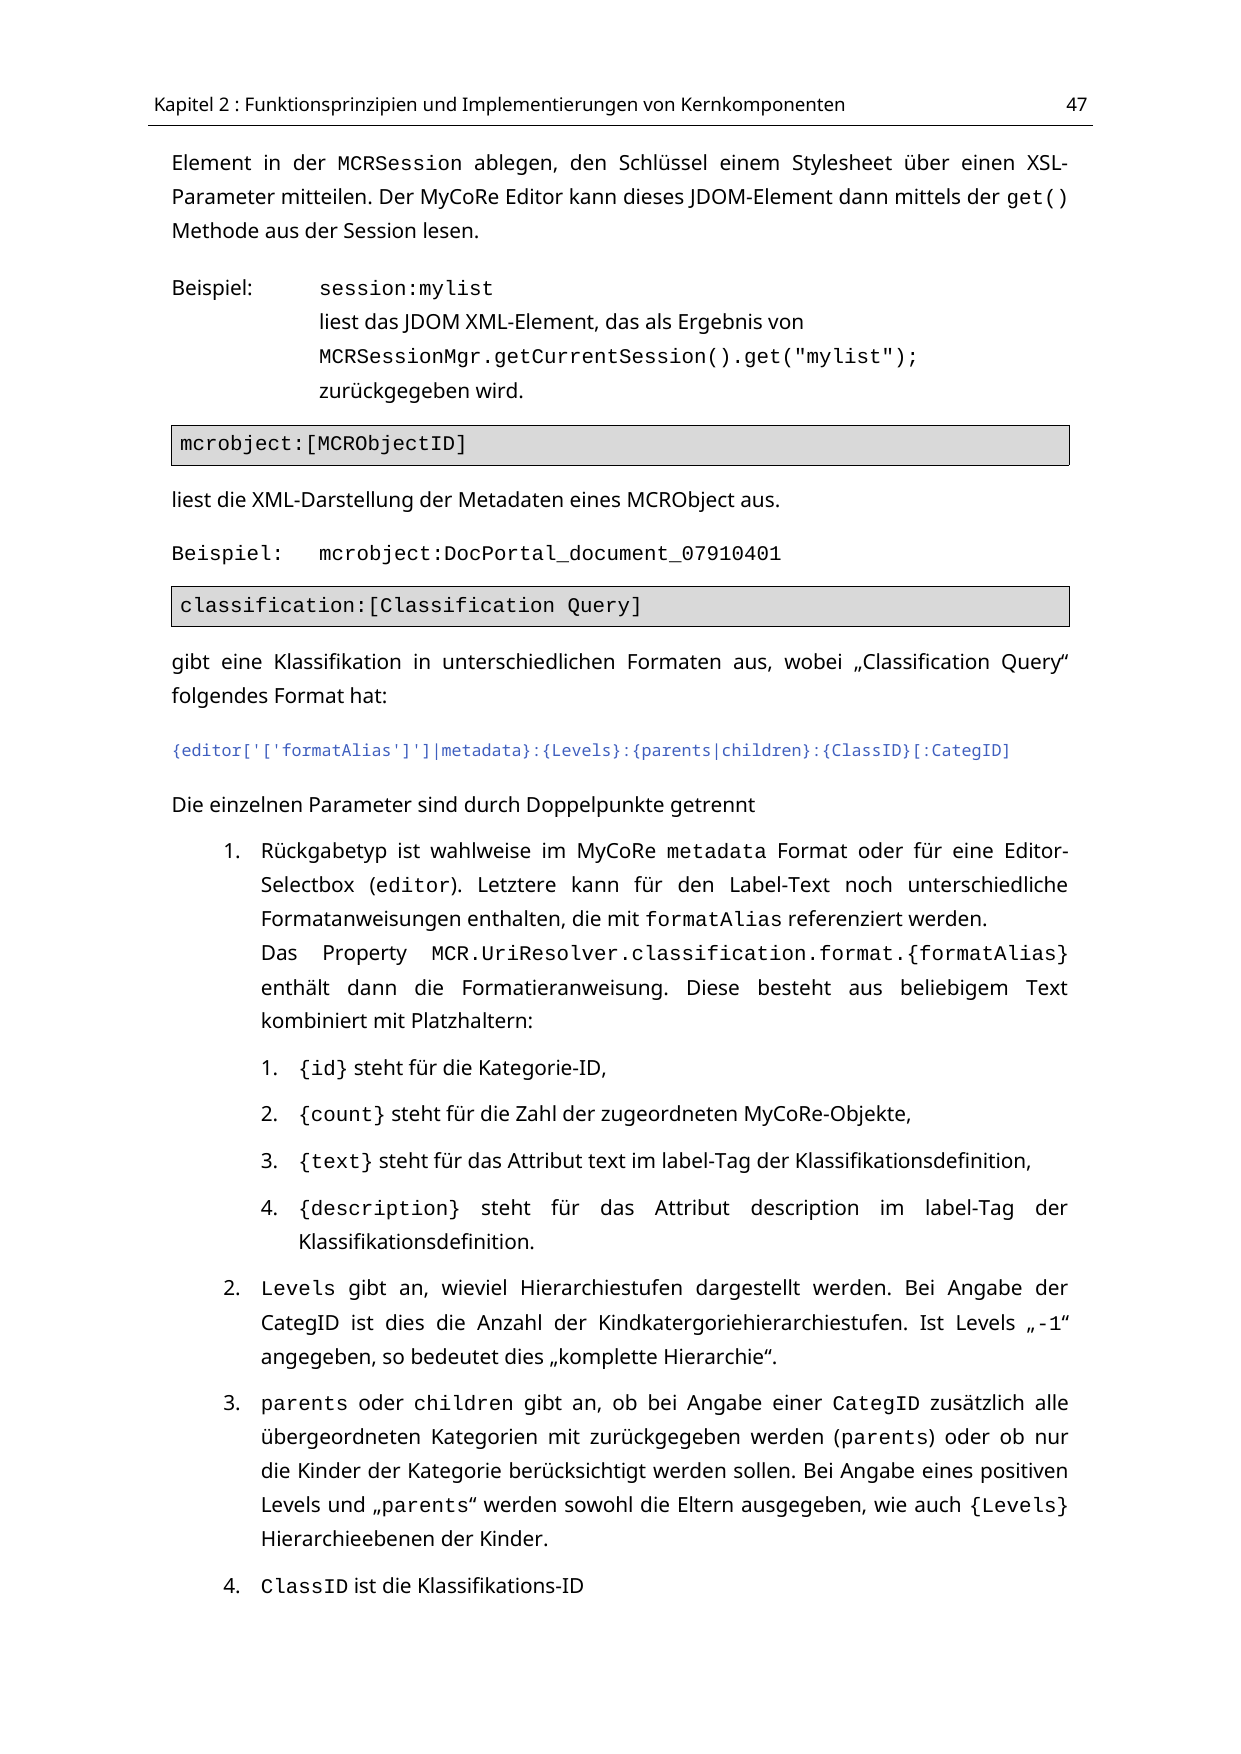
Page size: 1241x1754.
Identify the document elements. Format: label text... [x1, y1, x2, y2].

list ClassID ist die Klassifikations-ID [185, 1571, 1069, 1599]
list {description} steht für das Attribut description im label-Tag der Klassifikationsdefinition. [223, 1193, 1069, 1255]
list parents oder children gibt an, ob bei Angabe einer CategID zusätzlich alle übergeordneten Kategorien mit zurückgegeben werden (parents) oder ob nur die Kinder der Kategorie berücksichtigt werden sollen. Bei Angabe eines positiven Levels und „parents“ werden sowohl die Eltern ausgegeben, wie auch {Levels} Hierarchieebenen der Kinder. [185, 1388, 1069, 1553]
list {id} steht für die Kategorie-ID, [223, 1053, 1069, 1081]
text gibt eine Klassifikation in unterschiedlichen Formaten aus, wobei „Classification Query“ folgendes Format hat: [171, 647, 1069, 709]
text Element in der MCRSession ablegen, den Schlüssel einem Stylesheet über einen XSL-Parameter mitteilen. Der MyCoRe Editor kann dieses JDOM-Element dann mittels der get() Methode aus der Session lesen. [171, 148, 1069, 244]
text {editor['['formatAlias']']|metadata}:{Levels}:{parents|children}:{ClassID}[:CategID] [171, 738, 1069, 761]
text mcrobject:[MCRObjectID] [172, 426, 1069, 465]
list Levels gibt an, wieviel Hierarchiestufen dargestellt werden. Bei Angabe der CategID ist dies die Anzahl der Kindkatergoriehierarchiestufen. Ist Levels „-1“ angegeben, so bedeutet dies „komplette Hierarchie“. [185, 1273, 1069, 1370]
text classification:[Classification Query] [172, 587, 1069, 626]
text Beispiel: mcrobject:DocPortal_document_07910401 [171, 543, 1069, 566]
text Die einzelnen Parameter sind durch Doppelpunkte getrennt [171, 790, 1069, 819]
list Rückgabetyp ist wahlweise im MyCoRe metadata Format oder für eine Editor-Selectbox (editor). Letztere kann für den Label-Text noch unterschiedliche Formatanweisungen enthalten, die mit formatAlias referenziert werden. Das Property MCR.UriResolver.classification.format.{formatAlias} enthält dann die Formatieranweisung. Diese besteht aus beliebigem Text kombiniert mit Platzhaltern: [185, 836, 1069, 1035]
list {count} steht für die Zahl der zugeordneten MyCoRe-Objekte, [223, 1099, 1069, 1128]
text liest die XML-Darstellung der Metadaten eines MCRObject aus. [171, 485, 1069, 513]
text Beispiel: session:mylist liest das JDOM XML-Element, das als Ergebnis von MCRSessionMgr.getCurrentSession().get("mylist"); zurückgegeben wird. [171, 273, 1069, 404]
list {text} steht für das Attribut text im label-Tag der Klassifikationsdefinition, [223, 1146, 1069, 1175]
